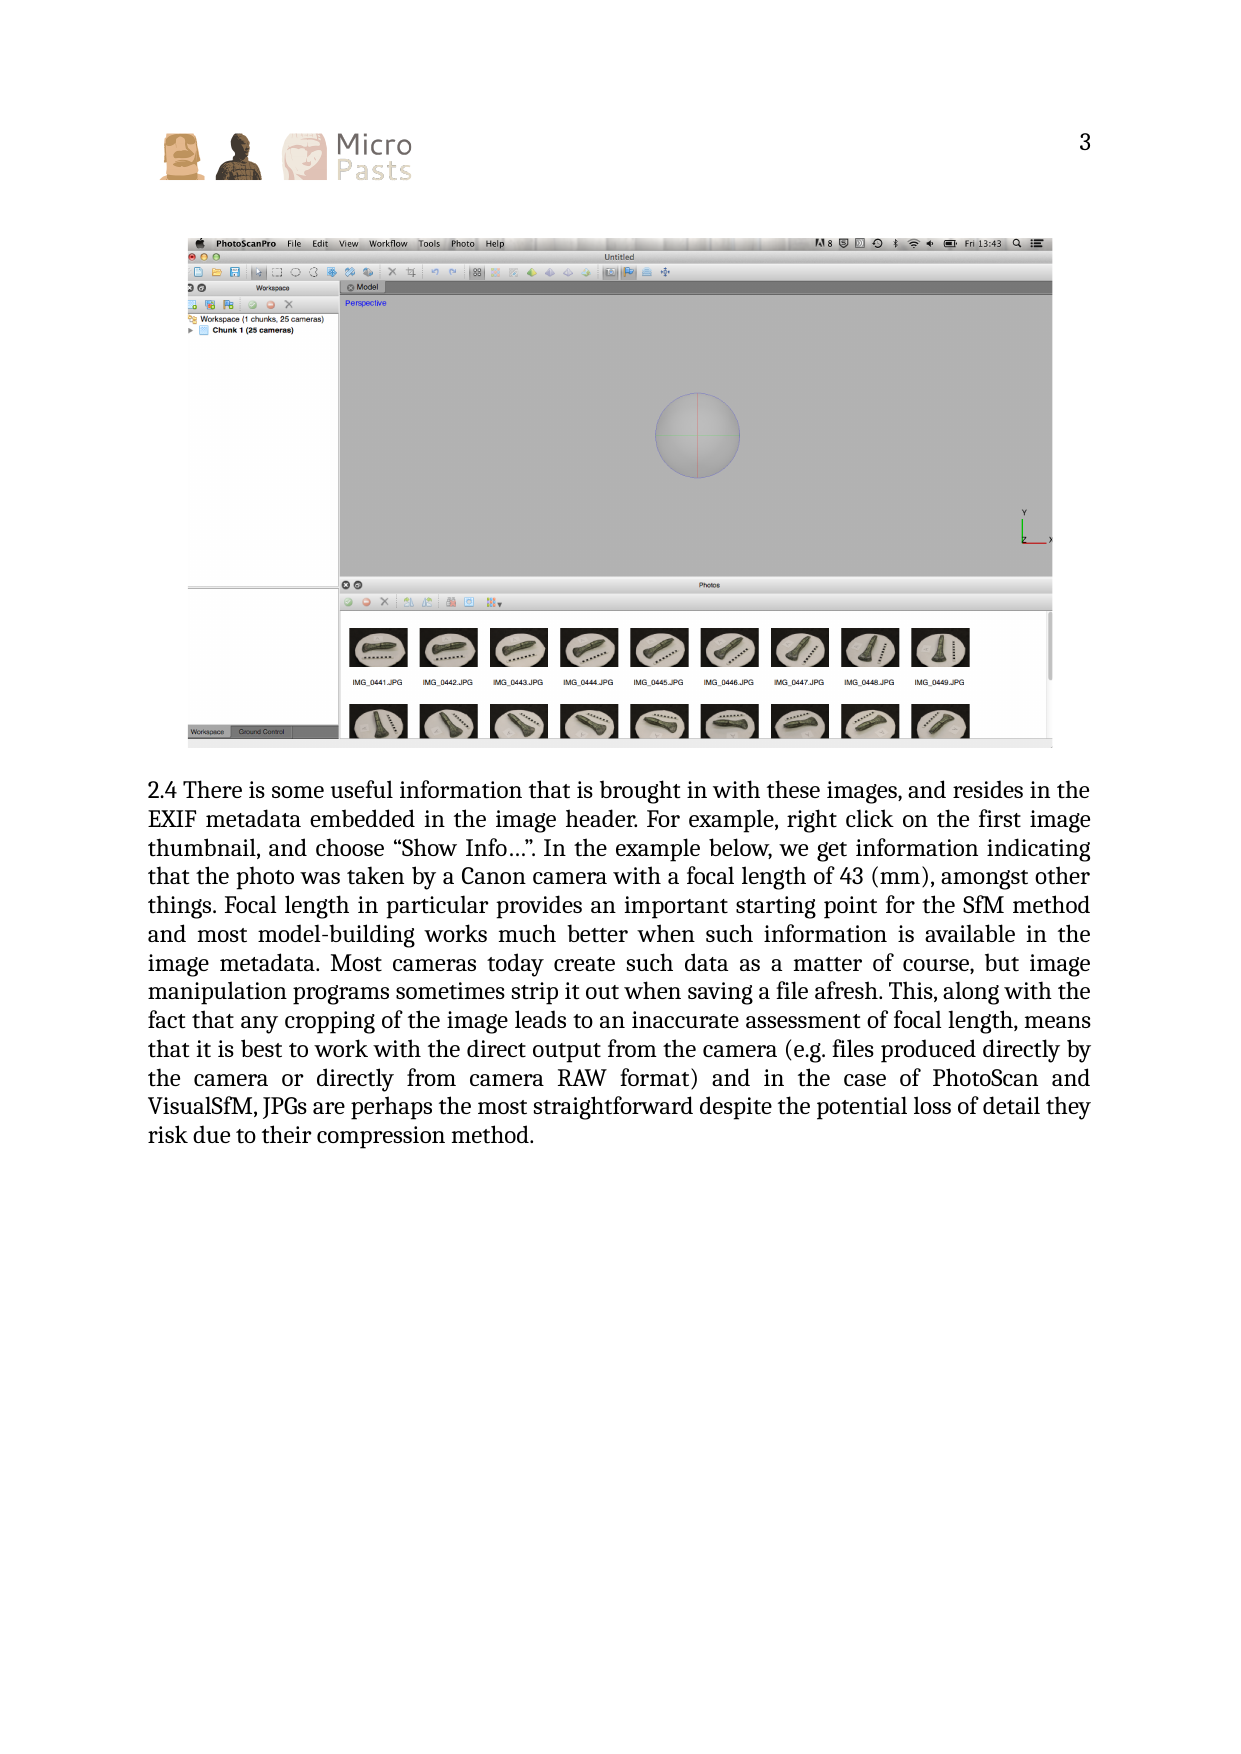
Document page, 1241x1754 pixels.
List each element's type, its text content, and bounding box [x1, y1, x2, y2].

picture [187, 238, 1053, 748]
picture [147, 131, 423, 182]
text 2.4 There is some useful information that is brought in with these images, and resides in the EXIF metadata embedded in the image header. For example, right click on the first image thumbnail, and choose “Show Info…”. In the example below, we get information indicating that the photo was taken by a Canon camera with a focal length of 43 (mm), amongst other things. Focal length in particular provides an important starting point for the SfM method and most model-building works much better when such information is available in the image metadata. Most cameras today create such data as a matter of course, but image manipulation programs sometimes strip it out when saving a file afresh. This, along with the fact that any cropping of the image leads to an inaccurate assessment of focal length, means that it is best to work with the direct output from the camera (e.g. files produced directly by the camera or directly from camera RAW format) and in the case of PhotoScan and VisualSfM, JPGs are perhaps the most straightforward despite the potential loss of detail they risk due to their compression method. [148, 776, 1092, 1150]
